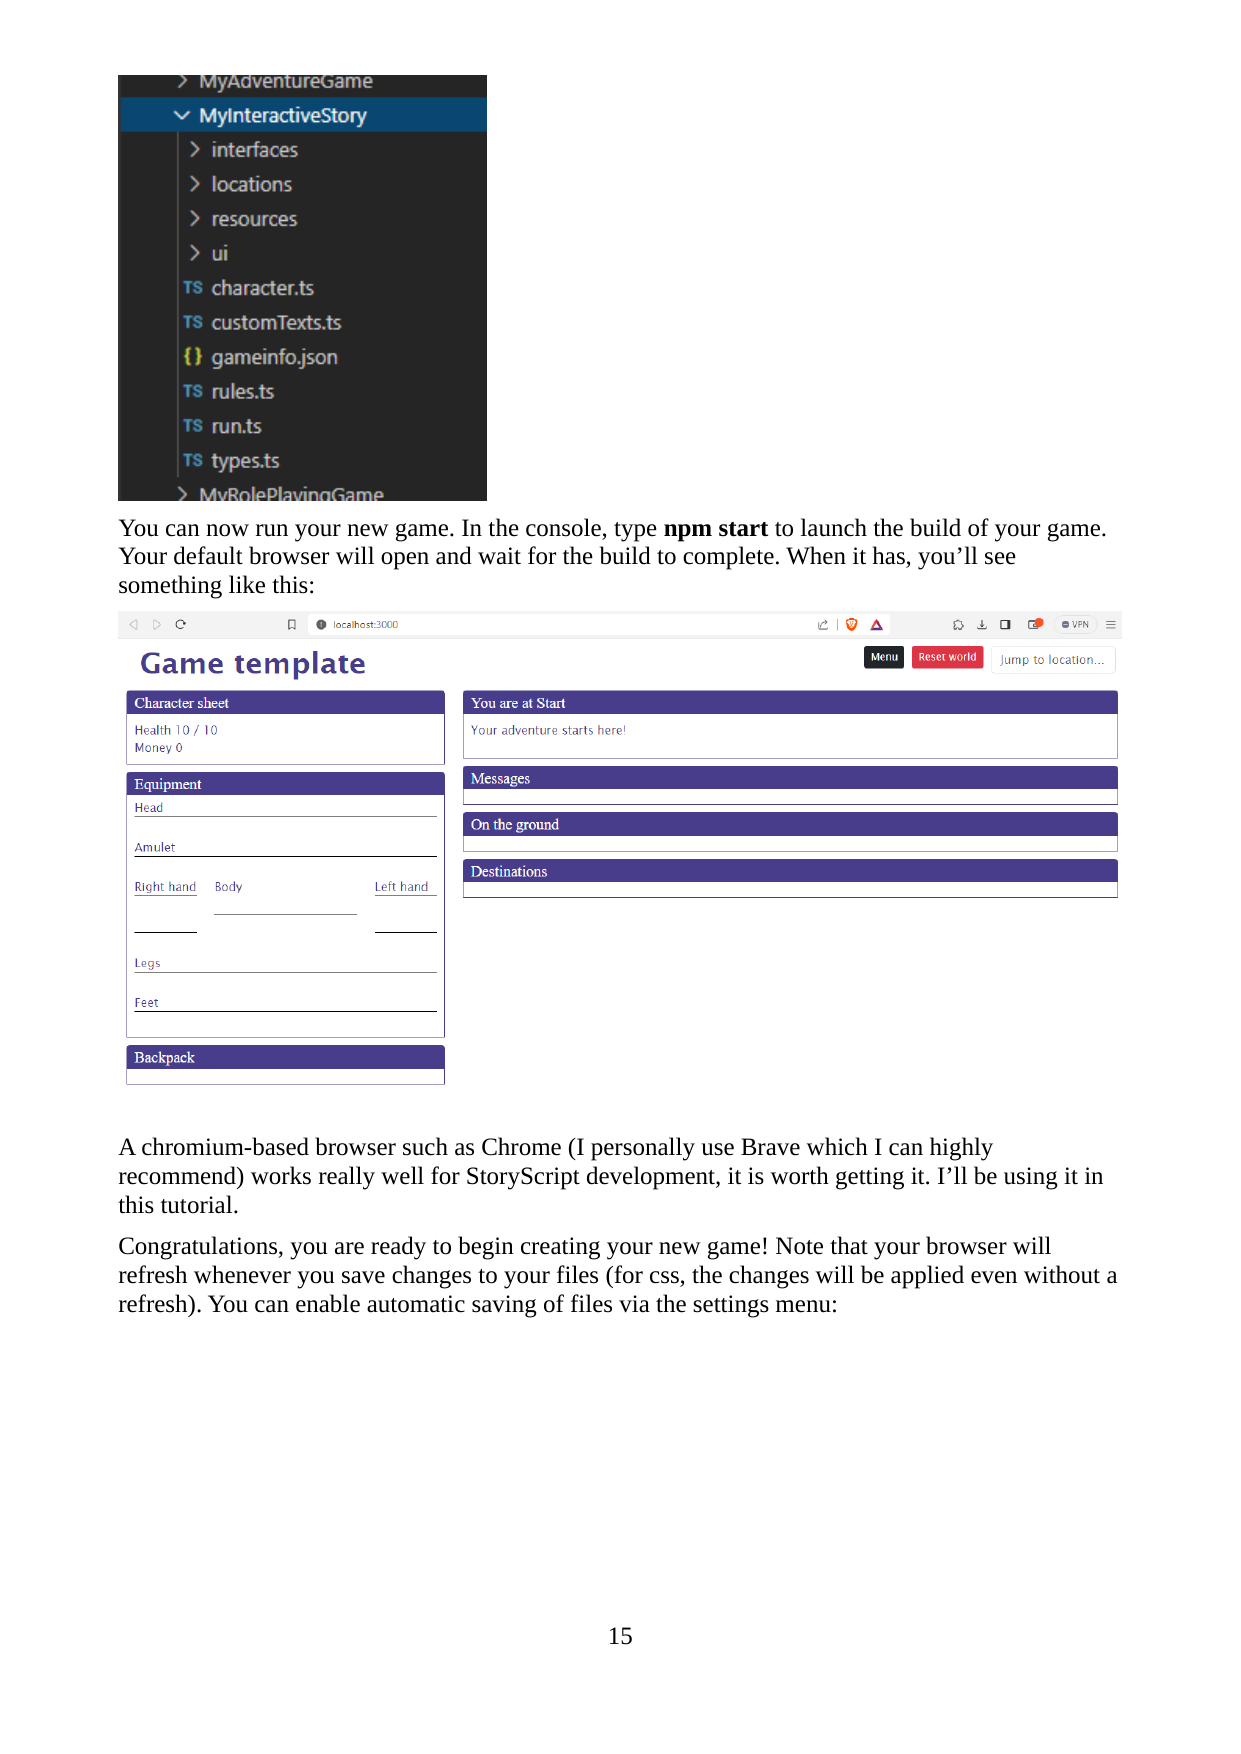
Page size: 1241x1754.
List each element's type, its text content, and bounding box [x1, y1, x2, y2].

text You can now run your new game. In the console, type npm start to launch the build of your game. Your default browser will open and wait for the build to complete. When it has, you’ll see something like this: [118, 513, 1122, 599]
text Congratulations, you are ready to begin creating your new game! Note that your browser will refresh whenever you save changes to your files (for css, the changes will be applied even without a refresh). You can enable automatic saving of files via the settings menu: [118, 1231, 1122, 1317]
text A chromium-based browser such as Chrome (I personally use Brave which I can highly recommend) works really well for StoryScript development, it is worth getting it. I’ll be using it in this tutorial. [118, 1132, 1122, 1219]
